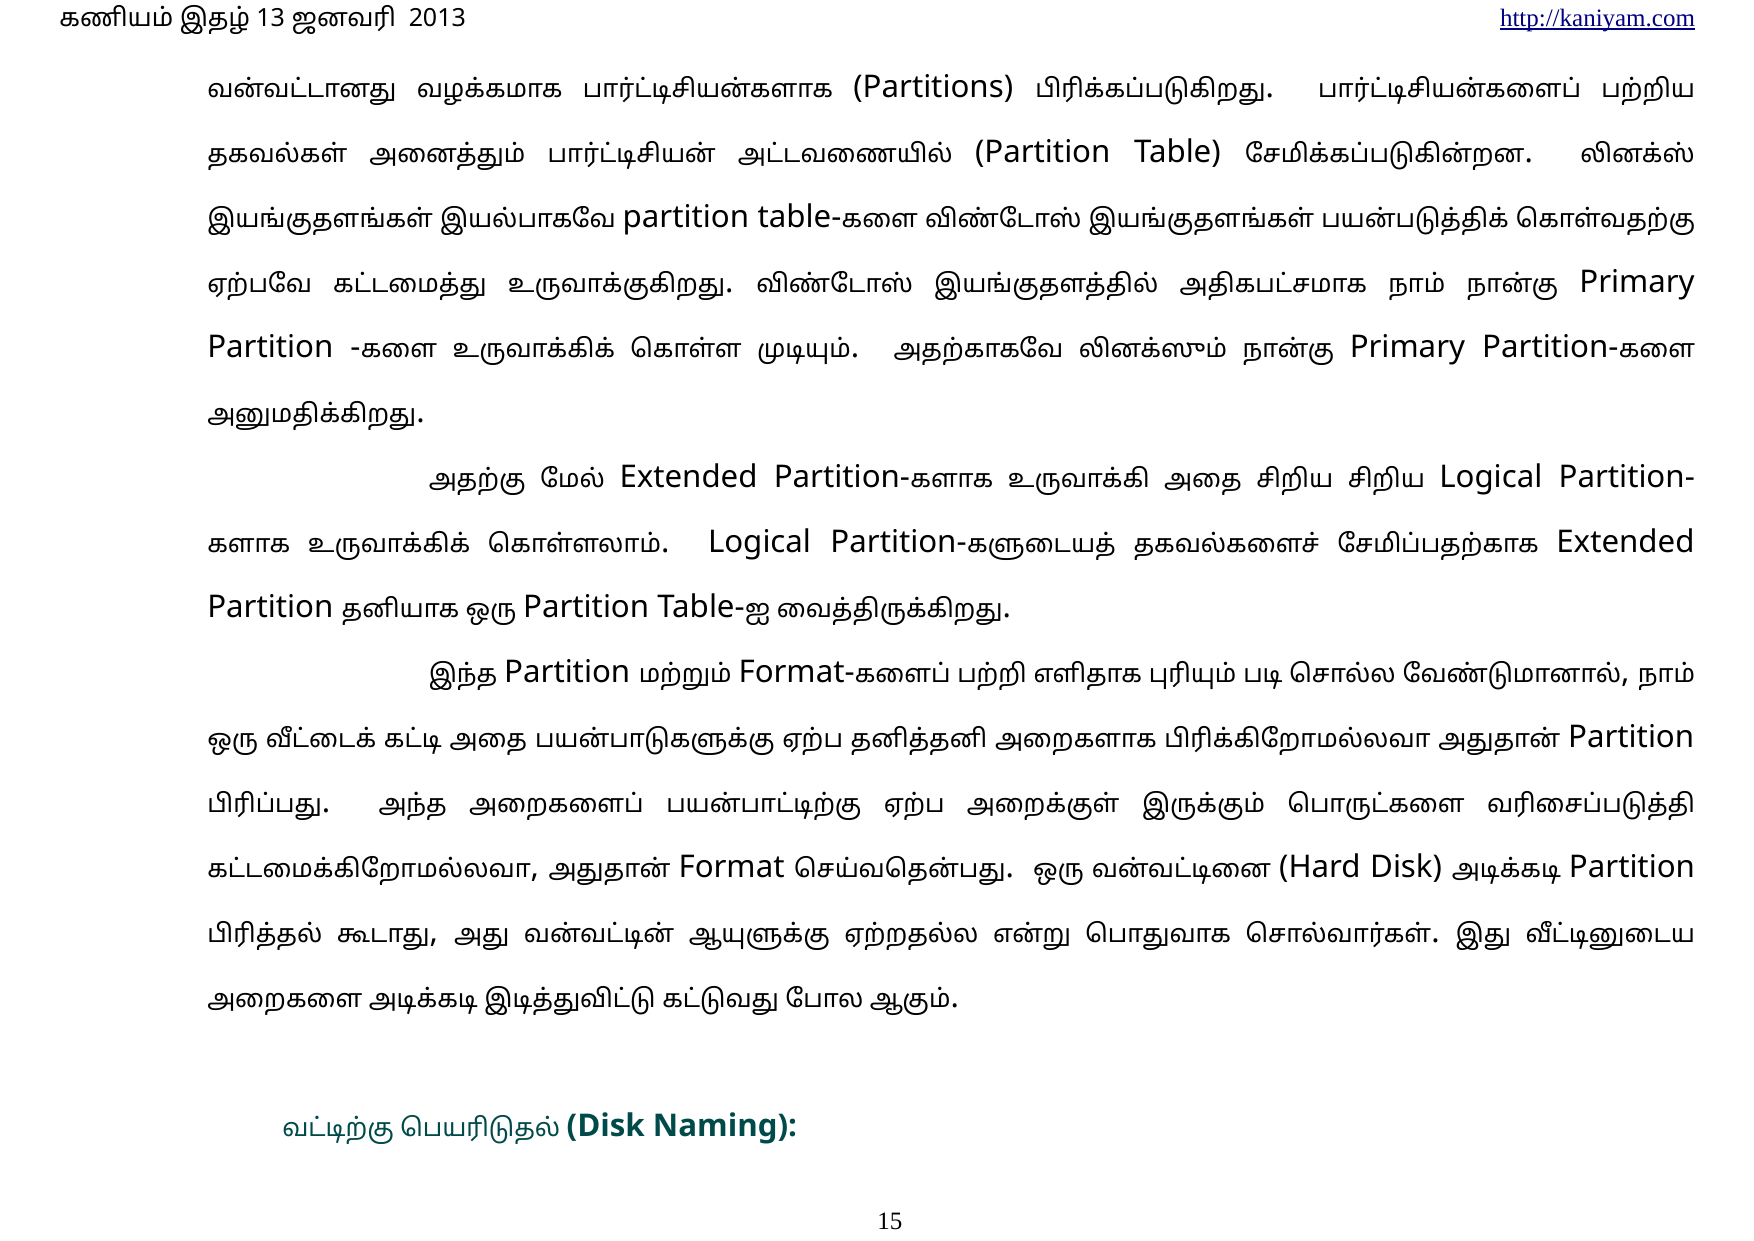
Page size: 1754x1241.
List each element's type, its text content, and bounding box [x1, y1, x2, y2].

text வட்டிற்கு பெயரிடுதல் (Disk Naming): [207, 1103, 1695, 1147]
text அதற்கு மேல் Extended Partition-களாக உருவாக்கி அதை சிறிய சிறிய Logical Partition-களாக உருவாக்கிக் கொள்ளலாம். Logical Partition-களுடையத் தகவல்களைச் சேமிப்பதற்காக Extended Partition தனியாக ஒரு Partition Table-ஐ வைத்திருக்கிறது. [207, 454, 1695, 628]
text இந்த Partition மற்றும் Format-களைப் பற்றி எளிதாக புரியும் படி சொல்ல வேண்டுமானால், நாம் ஒரு வீட்டைக் கட்டி அதை பயன்பாடுகளுக்கு ஏற்ப தனித்தனி அறைகளாக பிரிக்கிறோமல்லவா அதுதான் Partition பிரிப்பது. அந்த அறைகளைப் பயன்பாட்டிற்கு ஏற்ப அறைக்குள் இருக்கும் பொருட்களை வரிசைப்படுத்தி கட்டமைக்கிறோமல்லவா, அதுதான் Format செய்வதென்பது. ஒரு வன்வட்டினை (Hard Disk) அடிக்கடி Partition பிரித்தல் கூடாது, அது வன்வட்டின் ஆயுளுக்கு ஏற்றதல்ல என்று பொதுவாக சொல்வார்கள். இது வீட்டினுடைய அறைகளை அடிக்கடி இடித்துவிட்டு கட்டுவது போல ஆகும். [207, 649, 1695, 1018]
text வன்வட்டானது வழக்கமாக பார்ட்டிசியன்களாக (Partitions) பிரிக்கப்படுகிறது. பார்ட்டிசியன்களைப் பற்றிய தகவல்கள் அனைத்தும் பார்ட்டிசியன் அட்டவணையில் (Partition Table) சேமிக்கப்படுகின்றன. லினக்ஸ் இயங்குதளங்கள் இயல்பாகவே partition table-களை விண்டோஸ் இயங்குதளங்கள் பயன்படுத்திக் கொள்வதற்கு ஏற்பவே கட்டமைத்து உருவாக்குகிறது. விண்டோஸ் இயங்குதளத்தில் அதிகபட்சமாக நாம் நான்கு Primary Partition -களை உருவாக்கிக் கொள்ள முடியும். அதற்காகவே லினக்ஸும் நான்கு Primary Partition-களை அனுமதிக்கிறது. [207, 64, 1695, 432]
